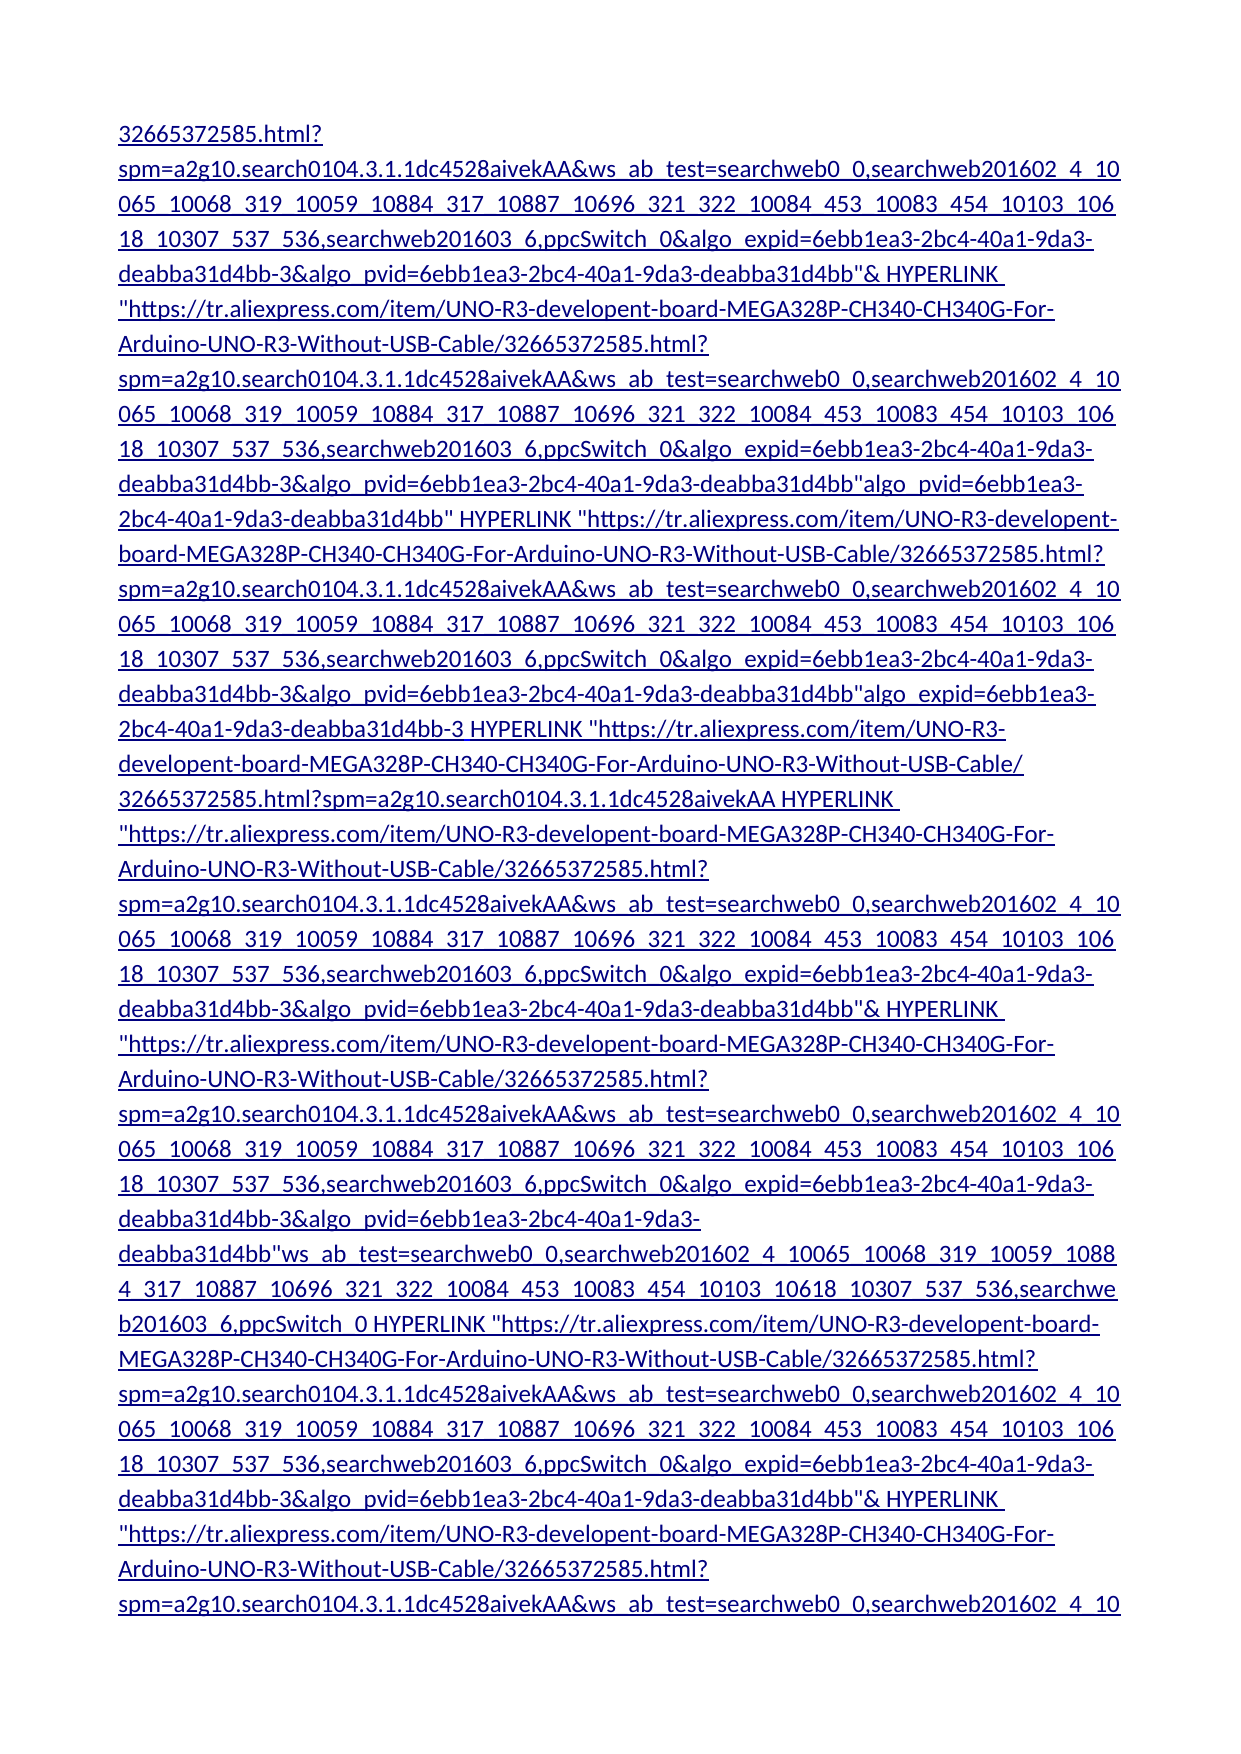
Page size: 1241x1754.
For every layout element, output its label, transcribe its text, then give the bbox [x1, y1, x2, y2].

text 32665372585.html?spm=a2g10.search0104.3.1.1dc4528aivekAA&ws_ab_test=searchweb0_0,searchweb201602_4_10065_10068_319_10059_10884_317_10887_10696_321_322_10084_453_10083_454_10103_10618_10307_537_536,searchweb201603_6,ppcSwitch_0&algo_expid=6ebb1ea3-2bc4-40a1-9da3-deabba31d4bb-3&algo_pvid=6ebb1ea3-2bc4-40a1-9da3-deabba31d4bb"& HYPERLINK "https://tr.aliexpress.com/item/UNO-R3-developent-board-MEGA328P-CH340-CH340G-For-Arduino-UNO-R3-Without-USB-Cable/32665372585.html?spm=a2g10.search0104.3.1.1dc4528aivekAA&ws_ab_test=searchweb0_0,searchweb201602_4_10065_10068_319_10059_10884_317_10887_10696_321_322_10084_453_10083_454_10103_10618_10307_537_536,searchweb201603_6,ppcSwitch_0&algo_expid=6ebb1ea3-2bc4-40a1-9da3-deabba31d4bb-3&algo_pvid=6ebb1ea3-2bc4-40a1-9da3-deabba31d4bb"algo_pvid=6ebb1ea3-2bc4-40a1-9da3-deabba31d4bb" HYPERLINK "https://tr.aliexpress.com/item/UNO-R3-developent-board-MEGA328P-CH340-CH340G-For-Arduino-UNO-R3-Without-USB-Cable/32665372585.html?spm=a2g10.search0104.3.1.1dc4528aivekAA&ws_ab_test=searchweb0_0,searchweb201602_4_10065_10068_319_10059_10884_317_10887_10696_321_322_10084_453_10083_454_10103_10618_10307_537_536,searchweb201603_6,ppcSwitch_0&algo_expid=6ebb1ea3-2bc4-40a1-9da3-deabba31d4bb-3&algo_pvid=6ebb1ea3-2bc4-40a1-9da3-deabba31d4bb"algo_expid=6ebb1ea3-2bc4-40a1-9da3-deabba31d4bb-3 HYPERLINK "https://tr.aliexpress.com/item/UNO-R3-developent-board-MEGA328P-CH340-CH340G-For-Arduino-UNO-R3-Without-USB-Cable/32665372585.html?spm=a2g10.search0104.3.1.1dc4528aivekAA HYPERLINK "https://tr.aliexpress.com/item/UNO-R3-developent-board-MEGA328P-CH340-CH340G-For-Arduino-UNO-R3-Without-USB-Cable/32665372585.html?spm=a2g10.search0104.3.1.1dc4528aivekAA&ws_ab_test=searchweb0_0,searchweb201602_4_10065_10068_319_10059_10884_317_10887_10696_321_322_10084_453_10083_454_10103_10618_10307_537_536,searchweb201603_6,ppcSwitch_0&algo_expid=6ebb1ea3-2bc4-40a1-9da3-deabba31d4bb-3&algo_pvid=6ebb1ea3-2bc4-40a1-9da3-deabba31d4bb"& HYPERLINK "https://tr.aliexpress.com/item/UNO-R3-developent-board-MEGA328P-CH340-CH340G-For-Arduino-UNO-R3-Without-USB-Cable/32665372585.html?spm=a2g10.search0104.3.1.1dc4528aivekAA&ws_ab_test=searchweb0_0,searchweb201602_4_10065_10068_319_10059_10884_317_10887_10696_321_322_10084_453_10083_454_10103_10618_10307_537_536,searchweb201603_6,ppcSwitch_0&algo_expid=6ebb1ea3-2bc4-40a1-9da3-deabba31d4bb-3&algo_pvid=6ebb1ea3-2bc4-40a1-9da3-deabba31d4bb"ws_ab_test=searchweb0_0,searchweb201602_4_10065_10068_319_10059_10884_317_10887_10696_321_322_10084_453_10083_454_10103_10618_10307_537_536,searchweb201603_6,ppcSwitch_0 HYPERLINK "https://tr.aliexpress.com/item/UNO-R3-developent-board-MEGA328P-CH340-CH340G-For-Arduino-UNO-R3-Without-USB-Cable/32665372585.html?spm=a2g10.search0104.3.1.1dc4528aivekAA&ws_ab_test=searchweb0_0,searchweb201602_4_10065_10068_319_10059_10884_317_10887_10696_321_322_10084_453_10083_454_10103_10618_10307_537_536,searchweb201603_6,ppcSwitch_0&algo_expid=6ebb1ea3-2bc4-40a1-9da3-deabba31d4bb-3&algo_pvid=6ebb1ea3-2bc4-40a1-9da3-deabba31d4bb"& HYPERLINK "https://tr.aliexpress.com/item/UNO-R3-developent-board-MEGA328P-CH340-CH340G-For-Arduino-UNO-R3-Without-USB-Cable/32665372585.html?spm=a2g10.search0104.3.1.1dc4528aivekAA&ws_ab_test=searchweb0_0,searchweb201602_4_10 [118, 118, 1122, 1619]
